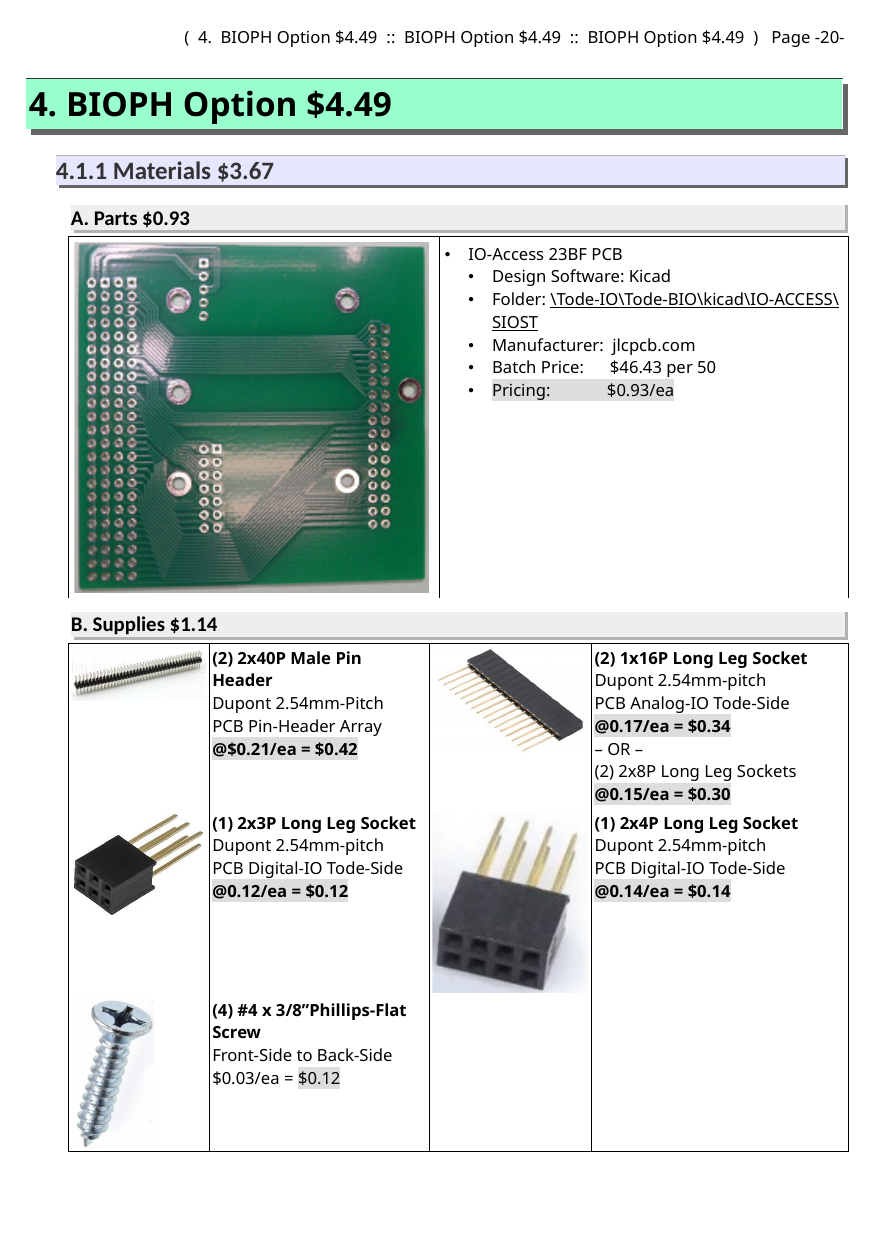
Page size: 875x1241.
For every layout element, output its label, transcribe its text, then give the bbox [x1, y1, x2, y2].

table_header IO-Access 23BF PCB Design Software: Kicad Folder: \Tode-IO\Tode-BIO\kicad\IO-ACCESS\SIOST Manufacturer: jlcpcb.com Batch Price: $46.43 per 50 Pricing: $0.93/ea [440, 237, 848, 598]
subtitle Supplies $1.14 [71, 612, 845, 637]
table_cell (1) 2x4P Long Leg Socket Dupont 2.54mm-pitch PCB Digital-IO Tode-Side @0.14/ea = $0.14 [592, 808, 848, 995]
table_cell [69, 995, 209, 1151]
table_cell [430, 808, 591, 995]
table_header [69, 644, 209, 808]
table_cell [69, 808, 209, 995]
subtitle Materials $3.67 [56, 155, 846, 185]
table_header [430, 644, 591, 808]
table_header (2) 1x16P Long Leg Socket Dupont 2.54mm-pitch PCB Analog-IO Tode-Side @0.17/ea = $0.34 – OR – (2) 2x8P Long Leg Sockets @0.15/ea = $0.30 [592, 644, 848, 808]
table_cell [592, 995, 848, 1151]
subtitle Parts $0.93 [71, 205, 845, 230]
table_cell [430, 995, 591, 1151]
table_cell (4) #4 x 3/8”Phillips-Flat Screw Front-Side to Back-Side $0.03/ea = $0.12 [210, 995, 429, 1151]
table_header [69, 237, 439, 598]
table_header (2) 2x40P Male Pin Header Dupont 2.54mm-Pitch PCB Pin-Header Array @$0.21/ea = $0.42 [210, 644, 429, 808]
subtitle BIOPH Option $4.49 [26, 79, 842, 129]
table_cell (1) 2x3P Long Leg Socket Dupont 2.54mm-pitch PCB Digital-IO Tode-Side @0.12/ea = $0.12 [210, 808, 429, 995]
